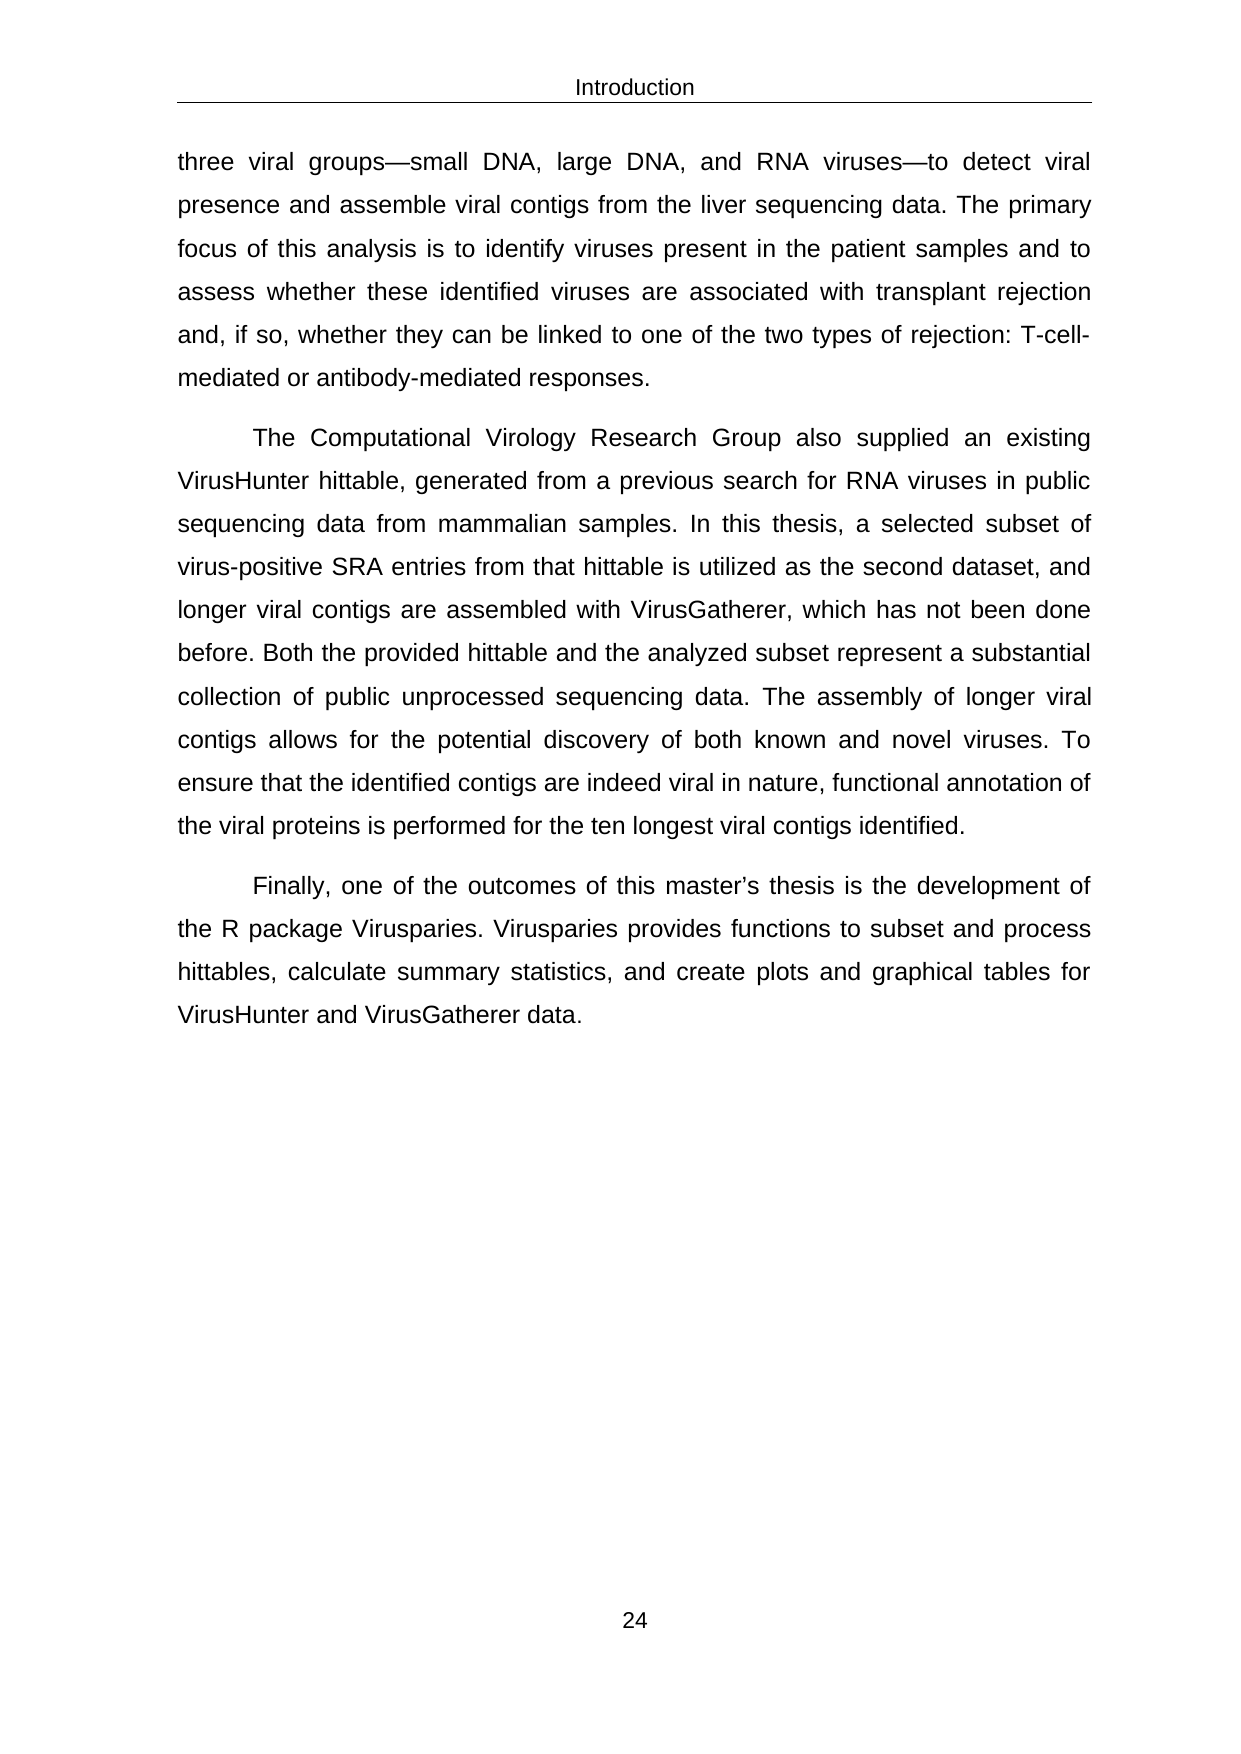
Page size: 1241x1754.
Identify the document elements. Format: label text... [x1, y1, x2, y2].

text The Computational Virology Research Group also supplied an existing VirusHunter hittable, generated from a previous search for RNA viruses in public sequencing data from mammalian samples. In this thesis, a selected subset of virus-positive SRA entries from that hittable is utilized as the second dataset, and longer viral contigs are assembled with VirusGatherer, which has not been done before. Both the provided hittable and the analyzed subset represent a substantial collection of public unprocessed sequencing data. The assembly of longer viral contigs allows for the potential discovery of both known and novel viruses. To ensure that the identified contigs are indeed viral in nature, functional annotation of the viral proteins is performed for the ten longest viral contigs identified. [177, 423, 1092, 840]
text Finally, one of the outcomes of this master’s thesis is the development of the R package Virusparies. Virusparies provides functions to subset and process hittables, calculate summary statistics, and create plots and graphical tables for VirusHunter and VirusGatherer data. [177, 871, 1092, 1029]
text three viral groups—small DNA, large DNA, and RNA viruses—to detect viral presence and assemble viral contigs from the liver sequencing data. The primary focus of this analysis is to identify viruses present in the patient samples and to assess whether these identified viruses are associated with transplant rejection and, if so, whether they can be linked to one of the two types of rejection: T-cell-mediated or antibody-mediated responses. [177, 147, 1092, 392]
